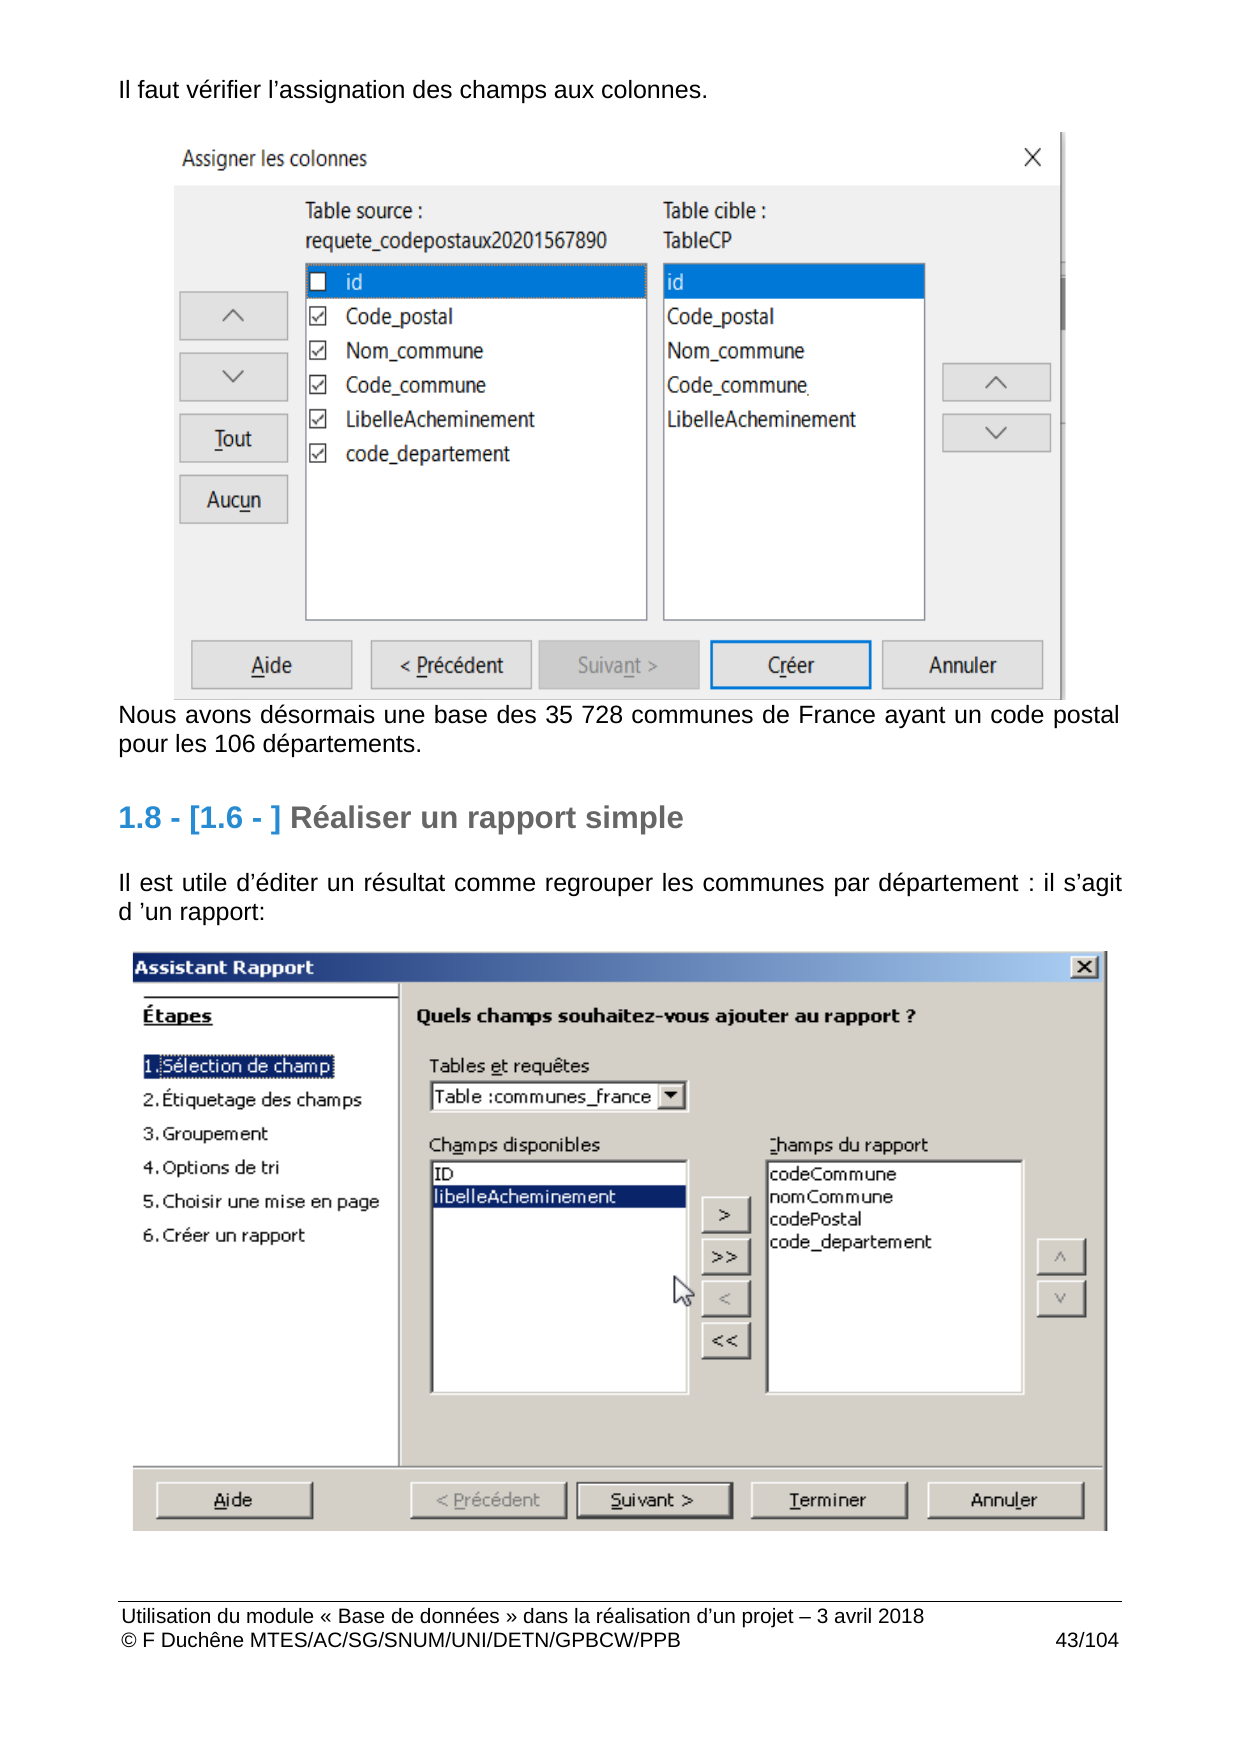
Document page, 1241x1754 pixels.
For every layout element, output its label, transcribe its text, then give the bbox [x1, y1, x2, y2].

text Il est utile d’éditer un résultat comme regrouper les communes par département : il s’agit d ’un rapport: [118, 868, 1122, 926]
subtitle Réaliser un rapport simple [118, 799, 1122, 835]
text Nous avons désormais une base des 35 728 communes de France ayant un code postal pour les 106 départements. [118, 132, 1122, 757]
text Il faut vérifier l’assignation des champs aux colonnes. [118, 75, 1122, 104]
